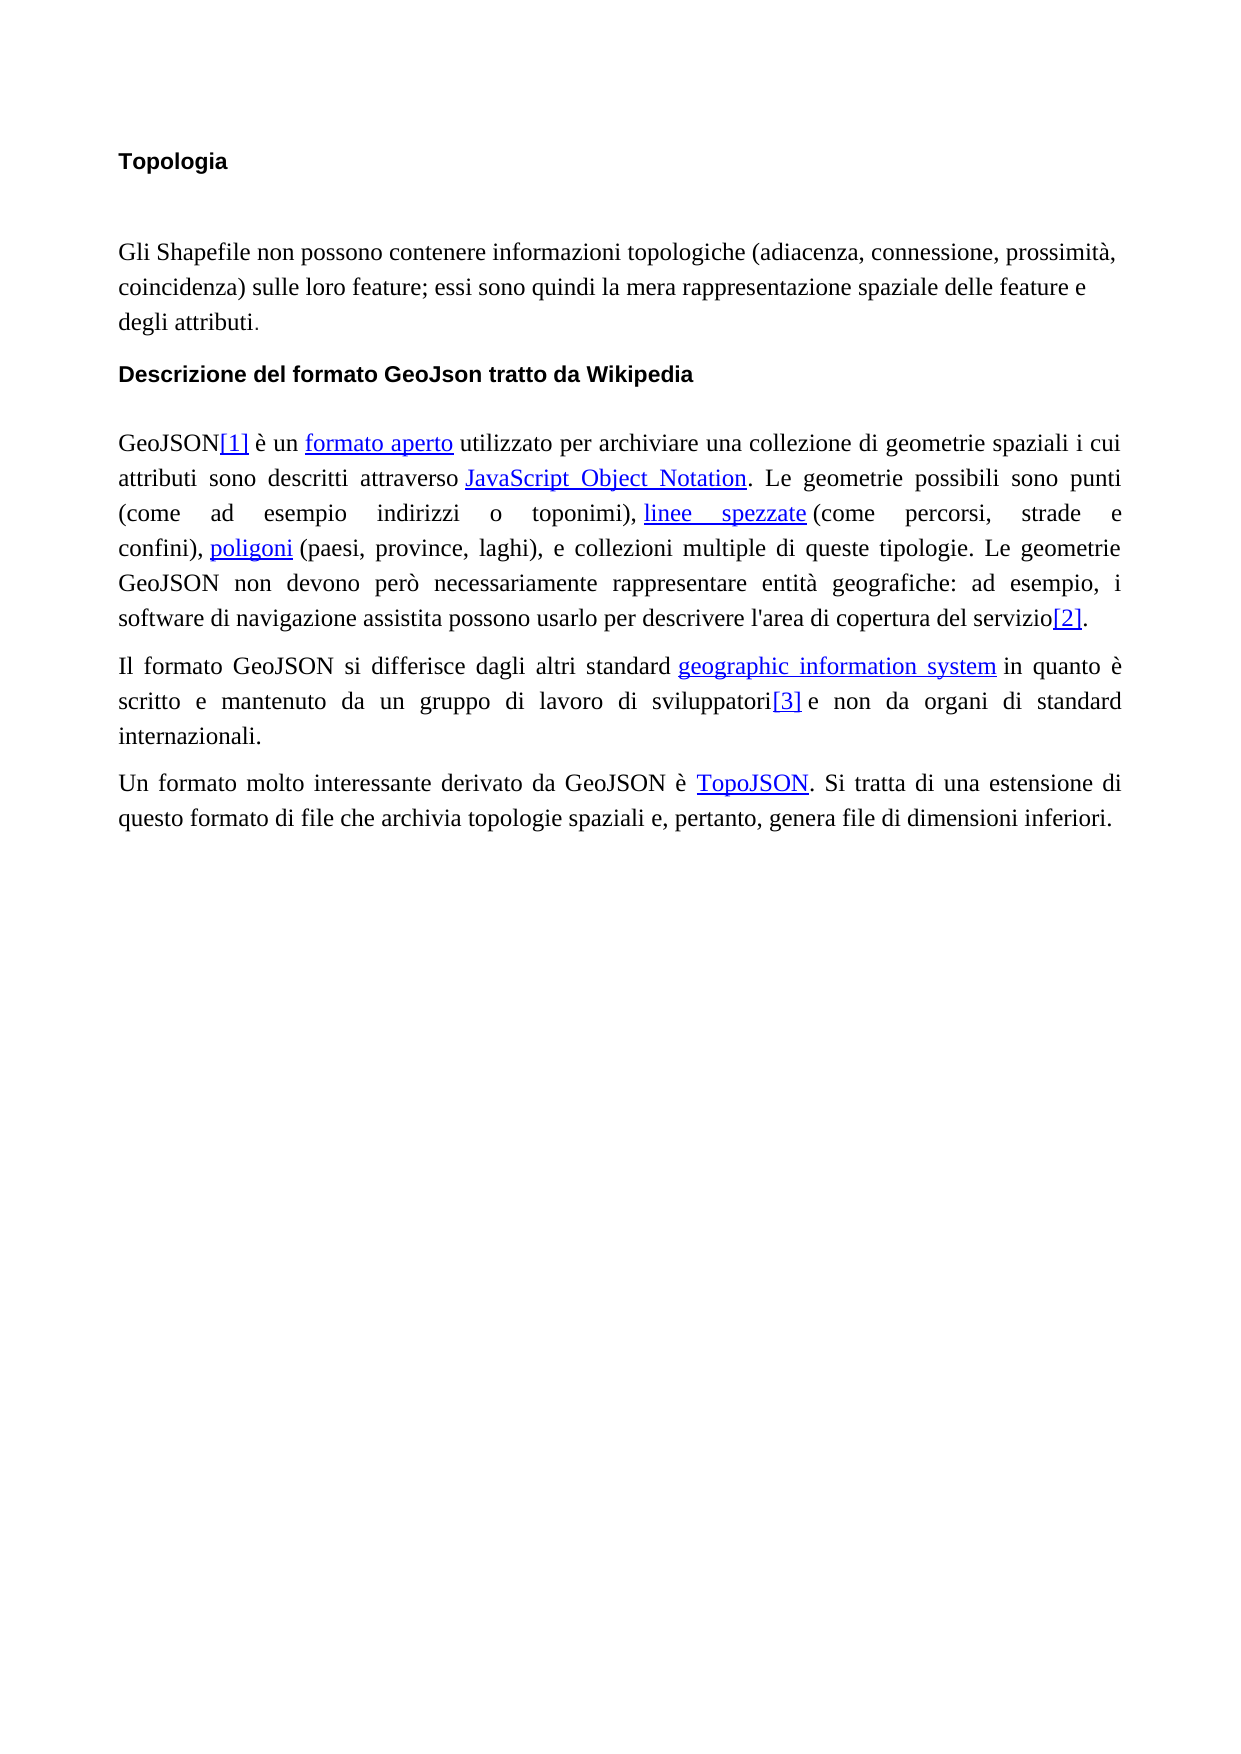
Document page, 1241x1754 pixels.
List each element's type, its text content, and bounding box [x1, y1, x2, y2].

subtitle Topologia [118, 148, 1122, 174]
text Gli Shapefile non possono contenere informazioni topologiche (adiacenza, connessione, prossimità, coincidenza) sulle loro feature; essi sono quindi la mera rappresentazione spaziale delle feature e degli attributi. [118, 231, 1122, 336]
text Un formato molto interessante derivato da GeoJSON è TopoJSON. Si tratta di una estensione di questo formato di file che archivia topologie spaziali e, pertanto, genera file di dimensioni inferiori. [118, 762, 1122, 832]
subtitle Descrizione del formato GeoJson tratto da Wikipedia [118, 361, 1122, 387]
text GeoJSON[1] è un formato aperto utilizzato per archiviare una collezione di geometrie spaziali i cui attributi sono descritti attraverso JavaScript Object Notation. Le geometrie possibili sono punti (come ad esempio indirizzi o toponimi), linee spezzate (come percorsi, strade e confini), poligoni (paesi, province, laghi), e collezioni multiple di queste tipologie. Le geometrie GeoJSON non devono però necessariamente rappresentare entità geografiche: ad esempio, i software di navigazione assistita possono usarlo per descrivere l'area di copertura del servizio[2]. [118, 422, 1122, 632]
text Il formato GeoJSON si differisce dagli altri standard geographic information system in quanto è scritto e mantenuto da un gruppo di lavoro di sviluppatori[3] e non da organi di standard internazionali. [118, 645, 1122, 750]
